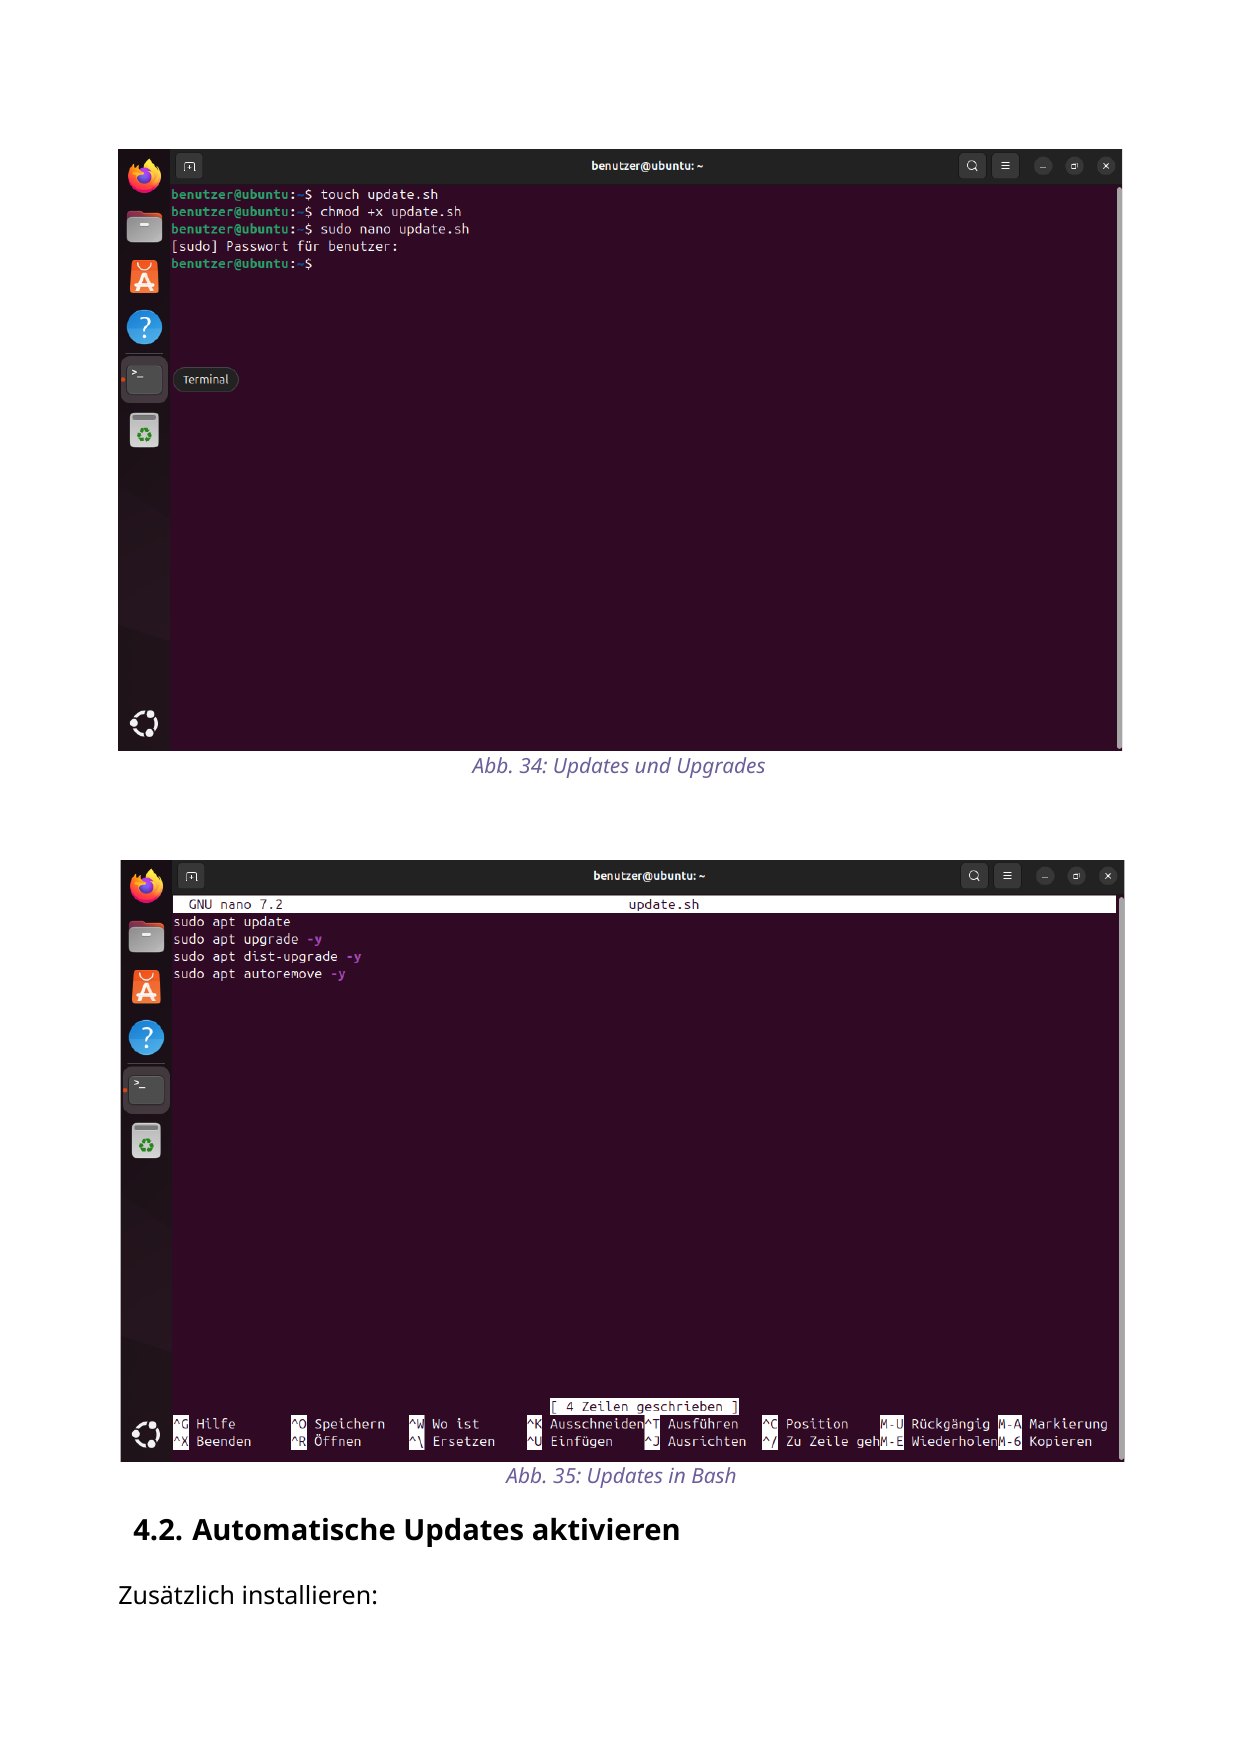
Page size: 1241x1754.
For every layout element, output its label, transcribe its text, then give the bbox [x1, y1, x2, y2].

text Abb. 34: Updates und Upgrades [118, 751, 1122, 779]
text Abb. 35: Updates in Bash [121, 1462, 1124, 1490]
picture [118, 149, 1123, 751]
picture [120, 860, 1125, 1462]
text Zusätzlich installieren: [118, 1578, 1122, 1612]
subtitle Automatische Updates aktivieren [118, 847, 1124, 1549]
